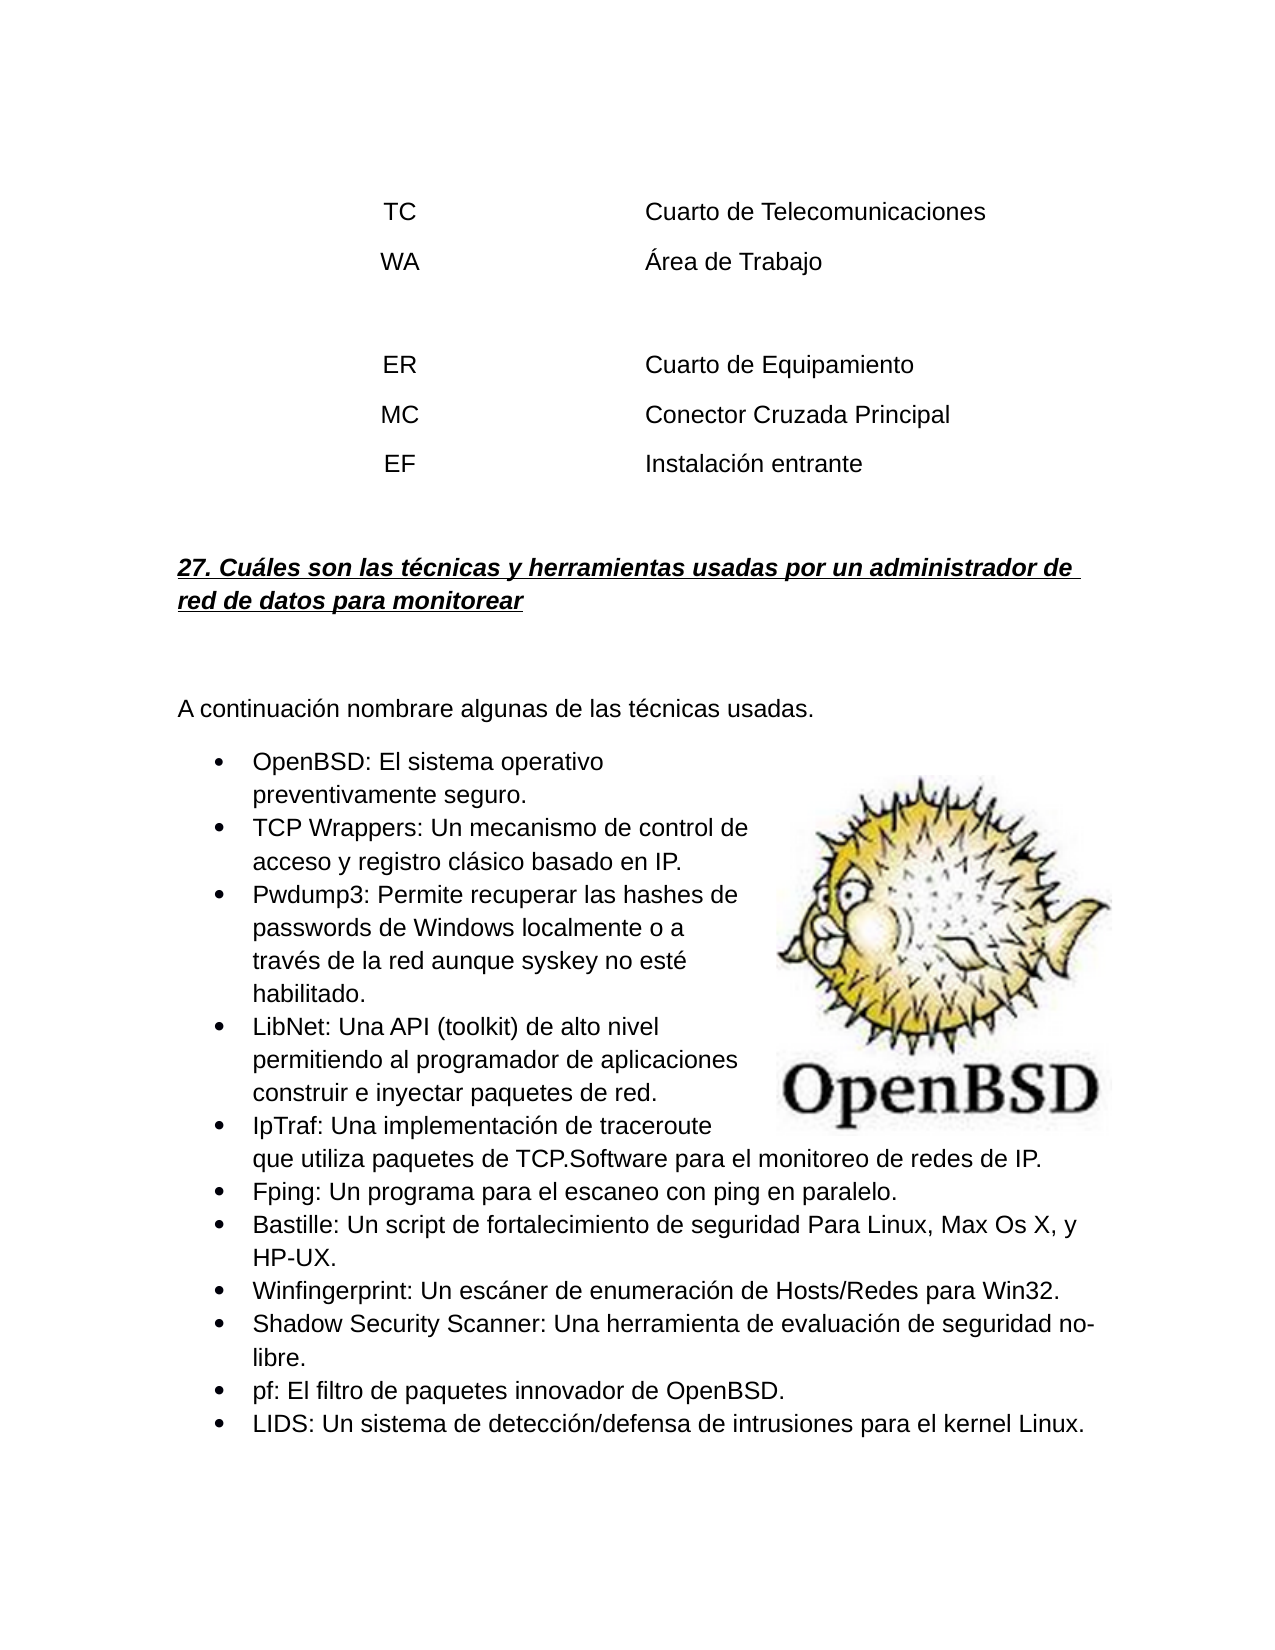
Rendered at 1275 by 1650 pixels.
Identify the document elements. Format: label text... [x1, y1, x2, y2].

table_cell Cuarto de Equipamiento [634, 350, 1101, 400]
list Fping: Un programa para el escaneo con ping en paralelo. [215, 1177, 1098, 1206]
picture [775, 775, 1113, 1136]
table_cell EF [166, 449, 633, 499]
list Winfingerprint: Un escáner de enumeración de Hosts/Redes para Win32. [215, 1276, 1098, 1305]
list Bastille: Un script de fortalecimiento de seguridad Para Linux, Max Os X, y HP-UX. [215, 1210, 1098, 1272]
text 27. Cuáles son las técnicas y herramientas usadas por un administrador de red de datos para monitorear [177, 553, 1098, 614]
list OpenBSD: El sistema operativo preventivamente seguro. [215, 747, 1098, 809]
list IpTraf: Una implementación de traceroute que utiliza paquetes de TCP.Software para el monitoreo de redes de IP. [215, 1111, 1098, 1173]
list Shadow Security Scanner: Una herramienta de evaluación de seguridad no-libre. [215, 1309, 1098, 1371]
table_header [634, 148, 1101, 197]
table_header [166, 148, 633, 197]
table_cell MC [166, 400, 633, 449]
table_cell ER [166, 350, 633, 400]
list LibNet: Una API (toolkit) de alto nivel permitiendo al programador de aplicaciones construir e inyectar paquetes de red. [215, 1012, 775, 1107]
text A continuación nombrare algunas de las técnicas usadas. [177, 693, 1098, 722]
list TCP Wrappers: Un mecanismo de control de acceso y registro clásico basado en IP. [215, 813, 775, 875]
table_cell Instalación entrante [634, 449, 1101, 499]
table_cell Conector Cruzada Principal [634, 400, 1101, 449]
table_cell Área de Trabajo [634, 247, 1101, 350]
table_cell Cuarto de Telecomunicaciones [634, 197, 1101, 247]
table_cell TC [166, 197, 633, 247]
table_cell WA [166, 247, 633, 350]
list LIDS: Un sistema de detección/defensa de intrusiones para el kernel Linux. [215, 1409, 1098, 1438]
list Pwdump3: Permite recuperar las hashes de passwords de Windows localmente o a través de la red aunque syskey no esté habilitado. [215, 879, 775, 1007]
list pf: El filtro de paquetes innovador de OpenBSD. [215, 1376, 1098, 1404]
